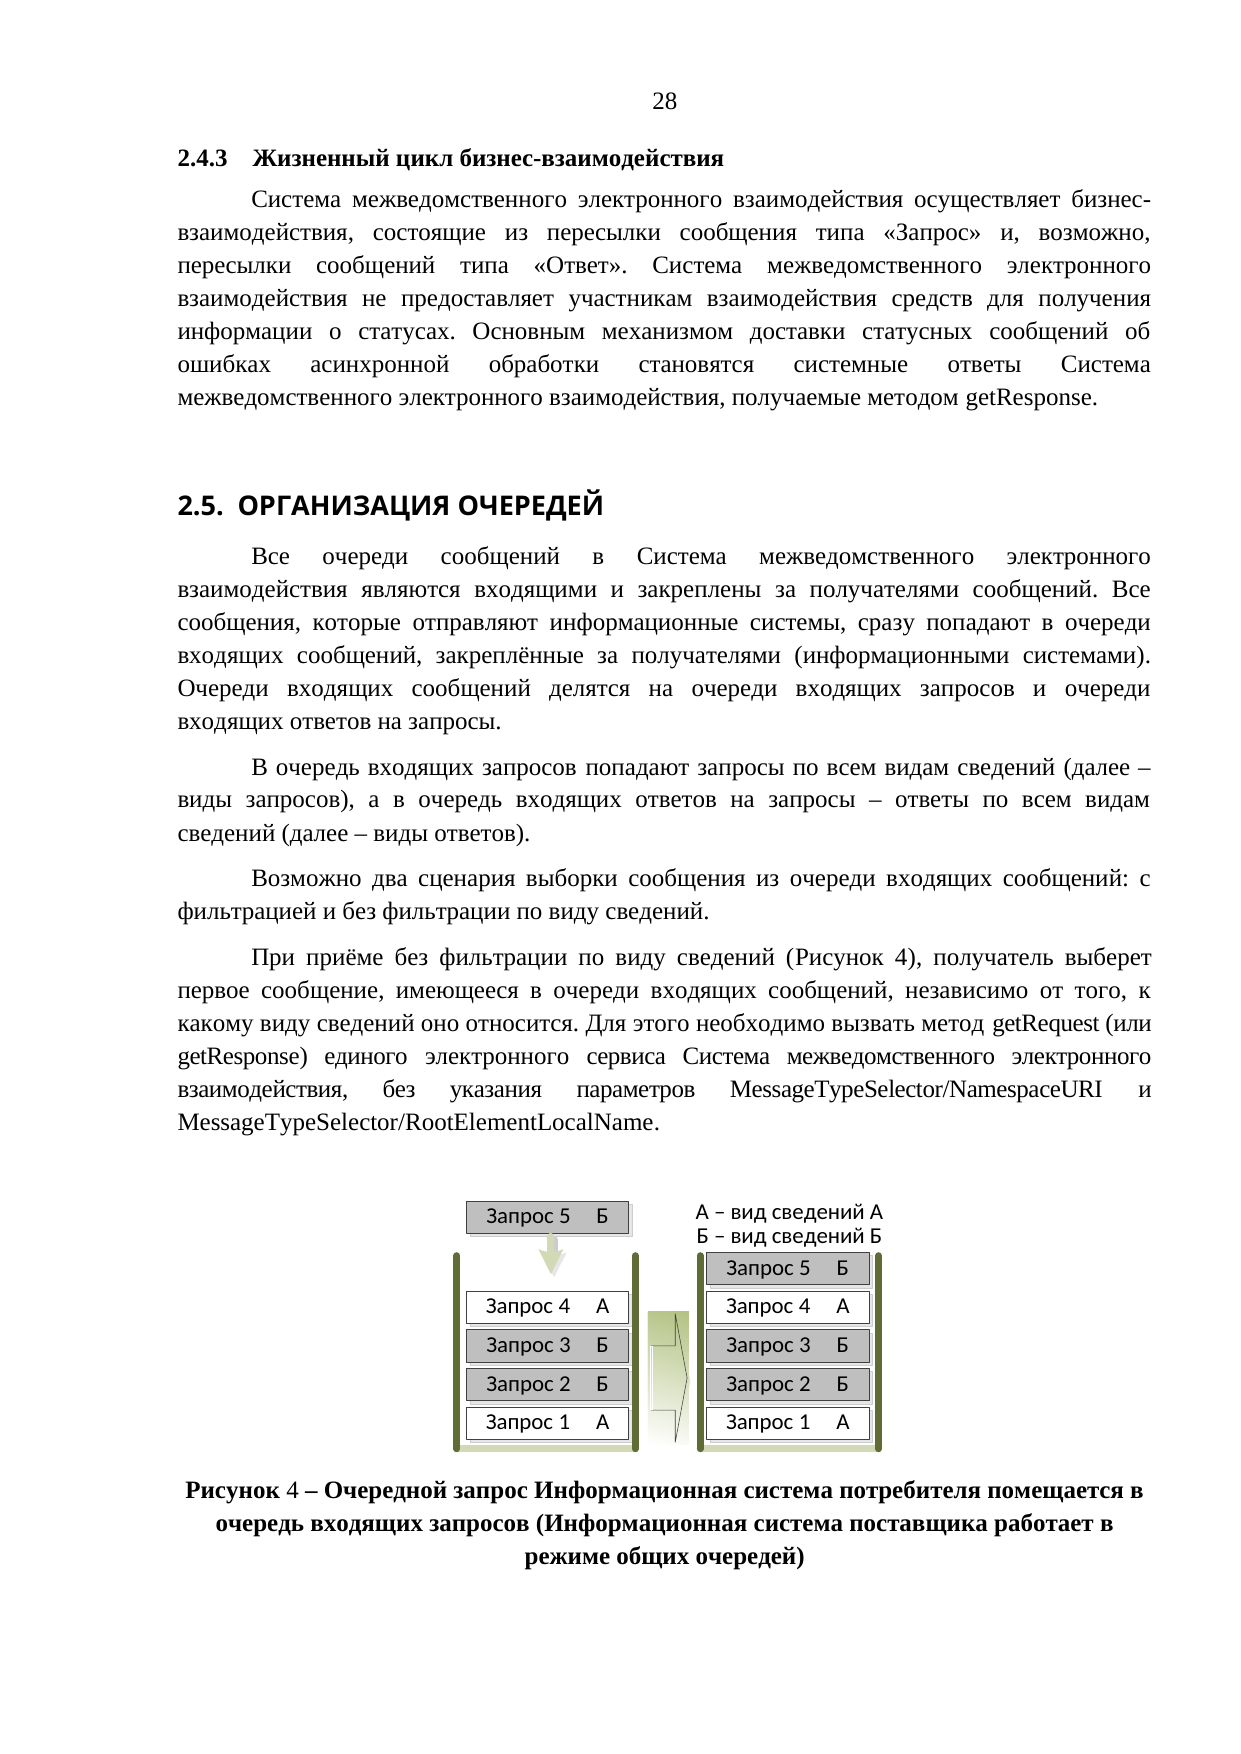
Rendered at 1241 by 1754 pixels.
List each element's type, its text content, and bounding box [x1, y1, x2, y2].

subtitle Организация очередей [177, 486, 1152, 523]
subtitle Жизненный цикл бизнес-взаимодействия [177, 143, 1152, 172]
text При приёме без фильтрации по виду сведений (Рисунок 4), получатель выберет первое сообщение, имеющееся в очереди входящих сообщений, независимо от того, к какому виду сведений оно относится. Для этого необходимо вызвать метод getRequest (или getResponse) единого электронного сервиса Система межведомственного электронного взаимодействия, без указания параметров MessageTypeSelector/NamespaceURI и MessageTypeSelector/RootElementLocalName. [177, 942, 1152, 1136]
text Система межведомственного электронного взаимодействия осуществляет бизнес-взаимодействия, состоящие из пересылки сообщения типа «Запрос» и, возможно, пересылки сообщений типа «Ответ». Система межведомственного электронного взаимодействия не предоставляет участникам взаимодействия средств для получения информации о статусах. Основным механизмом доставки статусных сообщений об ошибках асинхронной обработки становятся системные ответы Система межведомственного электронного взаимодействия, получаемые методом getResponse. [177, 184, 1152, 411]
text Рисунок 4 – Очередной запрос Информационная система потребителя помещается в очередь входящих запросов (Информационная система поставщика работает в режиме общих очередей) [177, 1475, 1152, 1570]
text В очередь входящих запросов ) попадают запросы по всем видам сведений (далее – виды запросов), а в очередь входящих ответов на запросы – ответы по всем видам сведений (далее – виды ответов). [177, 752, 1152, 846]
text Возможно два сценария выборки сообщения из очереди входящих сообщений: с фильтрацией и без фильтрации по виду сведений. [177, 863, 1152, 925]
text Все очереди сообщений в Система межведомственного электронного взаимодействия являются входящими и закреплены за получателями сообщений. Все сообщения, которые отправляют информационные системы, сразу попадают в очереди входящих сообщений, закреплённые за получателями (информационными системами). Очереди входящих сообщений делятся на очереди входящих запросов и очереди входящих ответов на запросы. [177, 541, 1152, 735]
